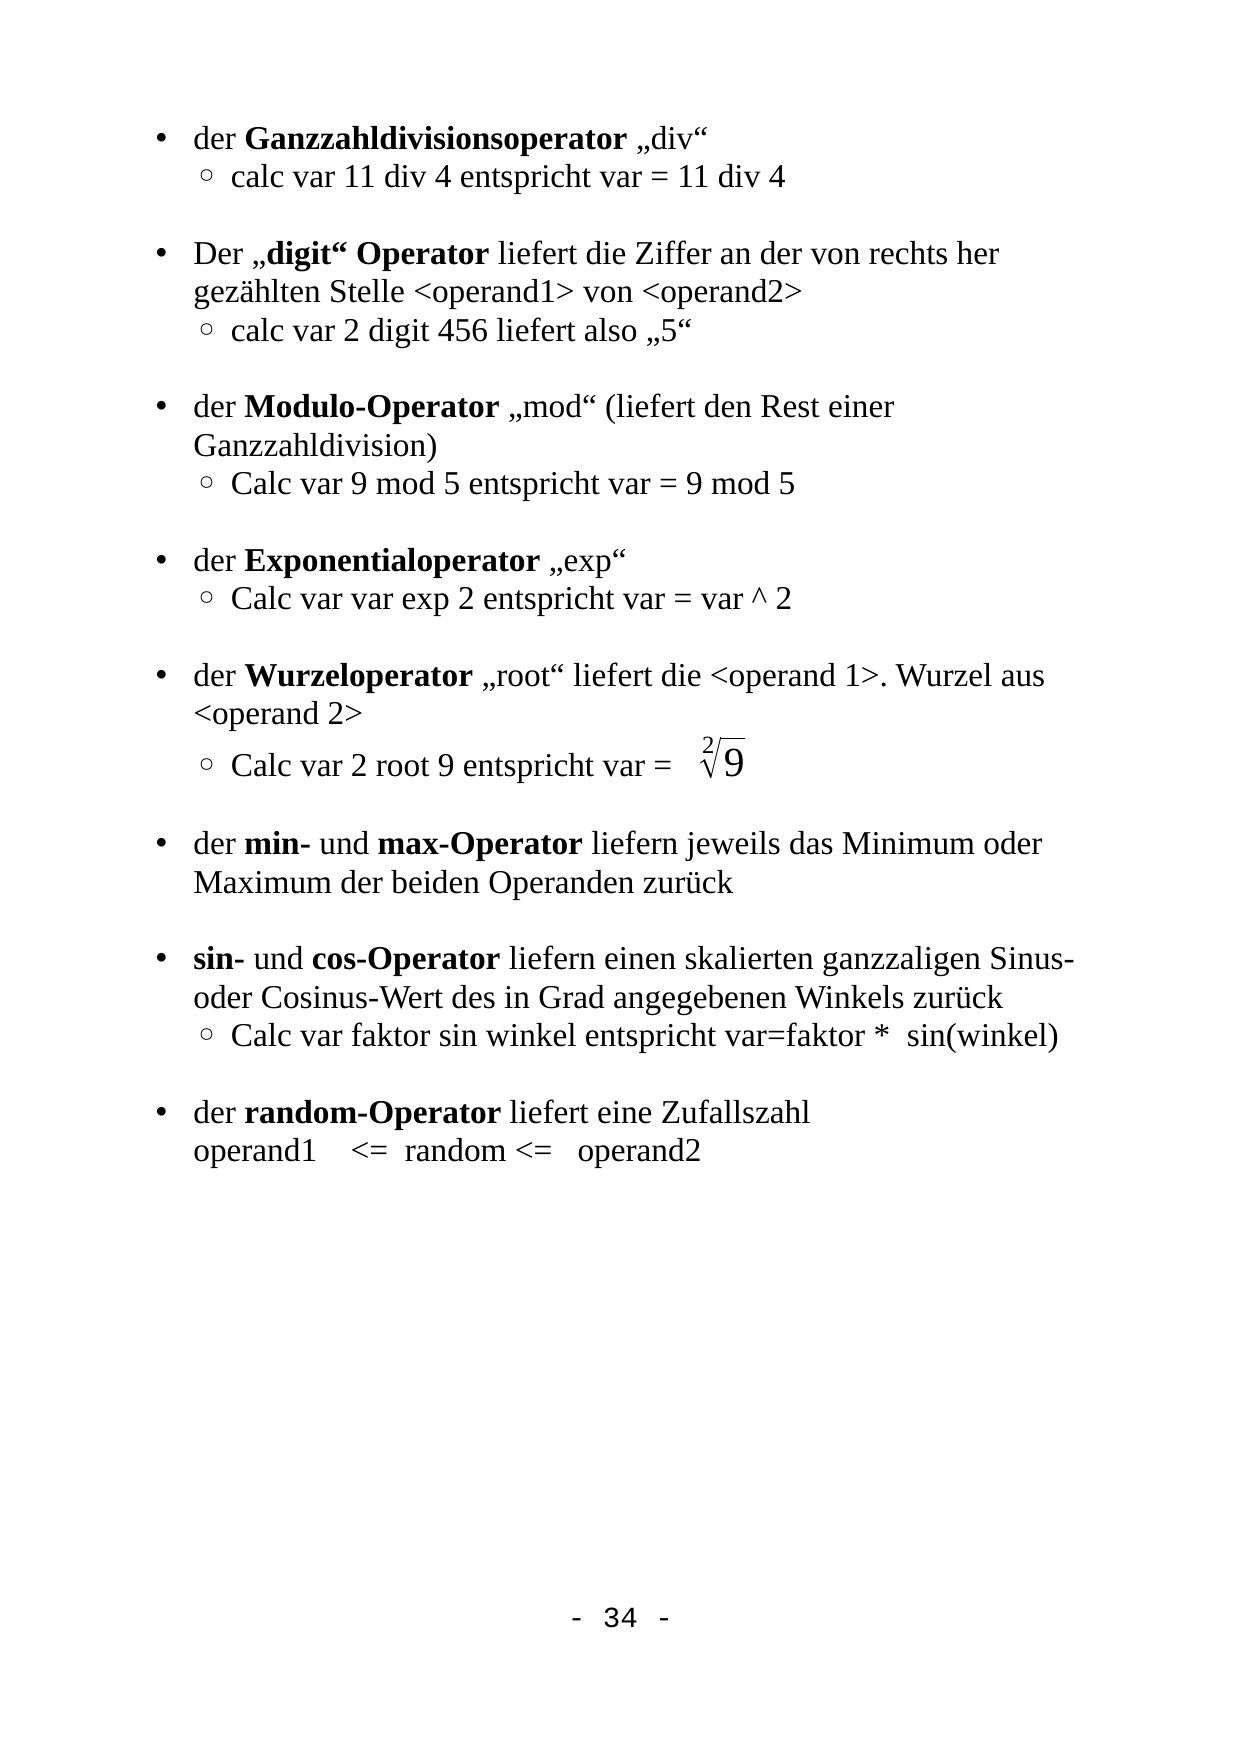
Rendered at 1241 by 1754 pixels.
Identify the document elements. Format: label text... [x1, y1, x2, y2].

list der random-Operator liefert eine Zufallszahl [156, 1092, 1122, 1130]
list Calc var faktor sin winkel entspricht var=faktor * sin(winkel) [193, 1015, 1122, 1053]
list Calc var 9 mod 5 entspricht var = 9 mod 5 [193, 463, 1122, 501]
list der min- und max-Operator liefern jeweils das Minimum oder Maximum der beiden Operanden zurück [156, 823, 1122, 900]
list der Exponentialoperator „exp“ [156, 540, 1122, 578]
list Calc var var exp 2 entspricht var = var ^ 2 [193, 578, 1122, 616]
list Der „digit“ Operator liefert die Ziffer an der von rechts her gezählten Stelle <operand1> von <operand2> [156, 233, 1122, 310]
list calc var 11 div 4 entspricht var = 11 div 4 [193, 156, 1122, 195]
list calc var 2 digit 456 liefert also „5“ [193, 310, 1122, 348]
list der Modulo-Operator „mod“ (liefert den Rest einer Ganzzahldivision) [156, 386, 1122, 463]
list der Wurzeloperator „root“ liefert die <operand 1>. Wurzel aus <operand 2> [156, 655, 1122, 731]
list sin- und cos-Operator liefern einen skalierten ganzzaligen Sinus- oder Cosinus-Wert des in Grad angegebenen Winkels zurück [156, 938, 1122, 1015]
list der Ganzzahldivisionsoperator „div“ [156, 118, 1122, 156]
list Calc var 2 root 9 entspricht var = [193, 731, 1122, 785]
list operand1 <= random <= operand2 [156, 1130, 1122, 1168]
